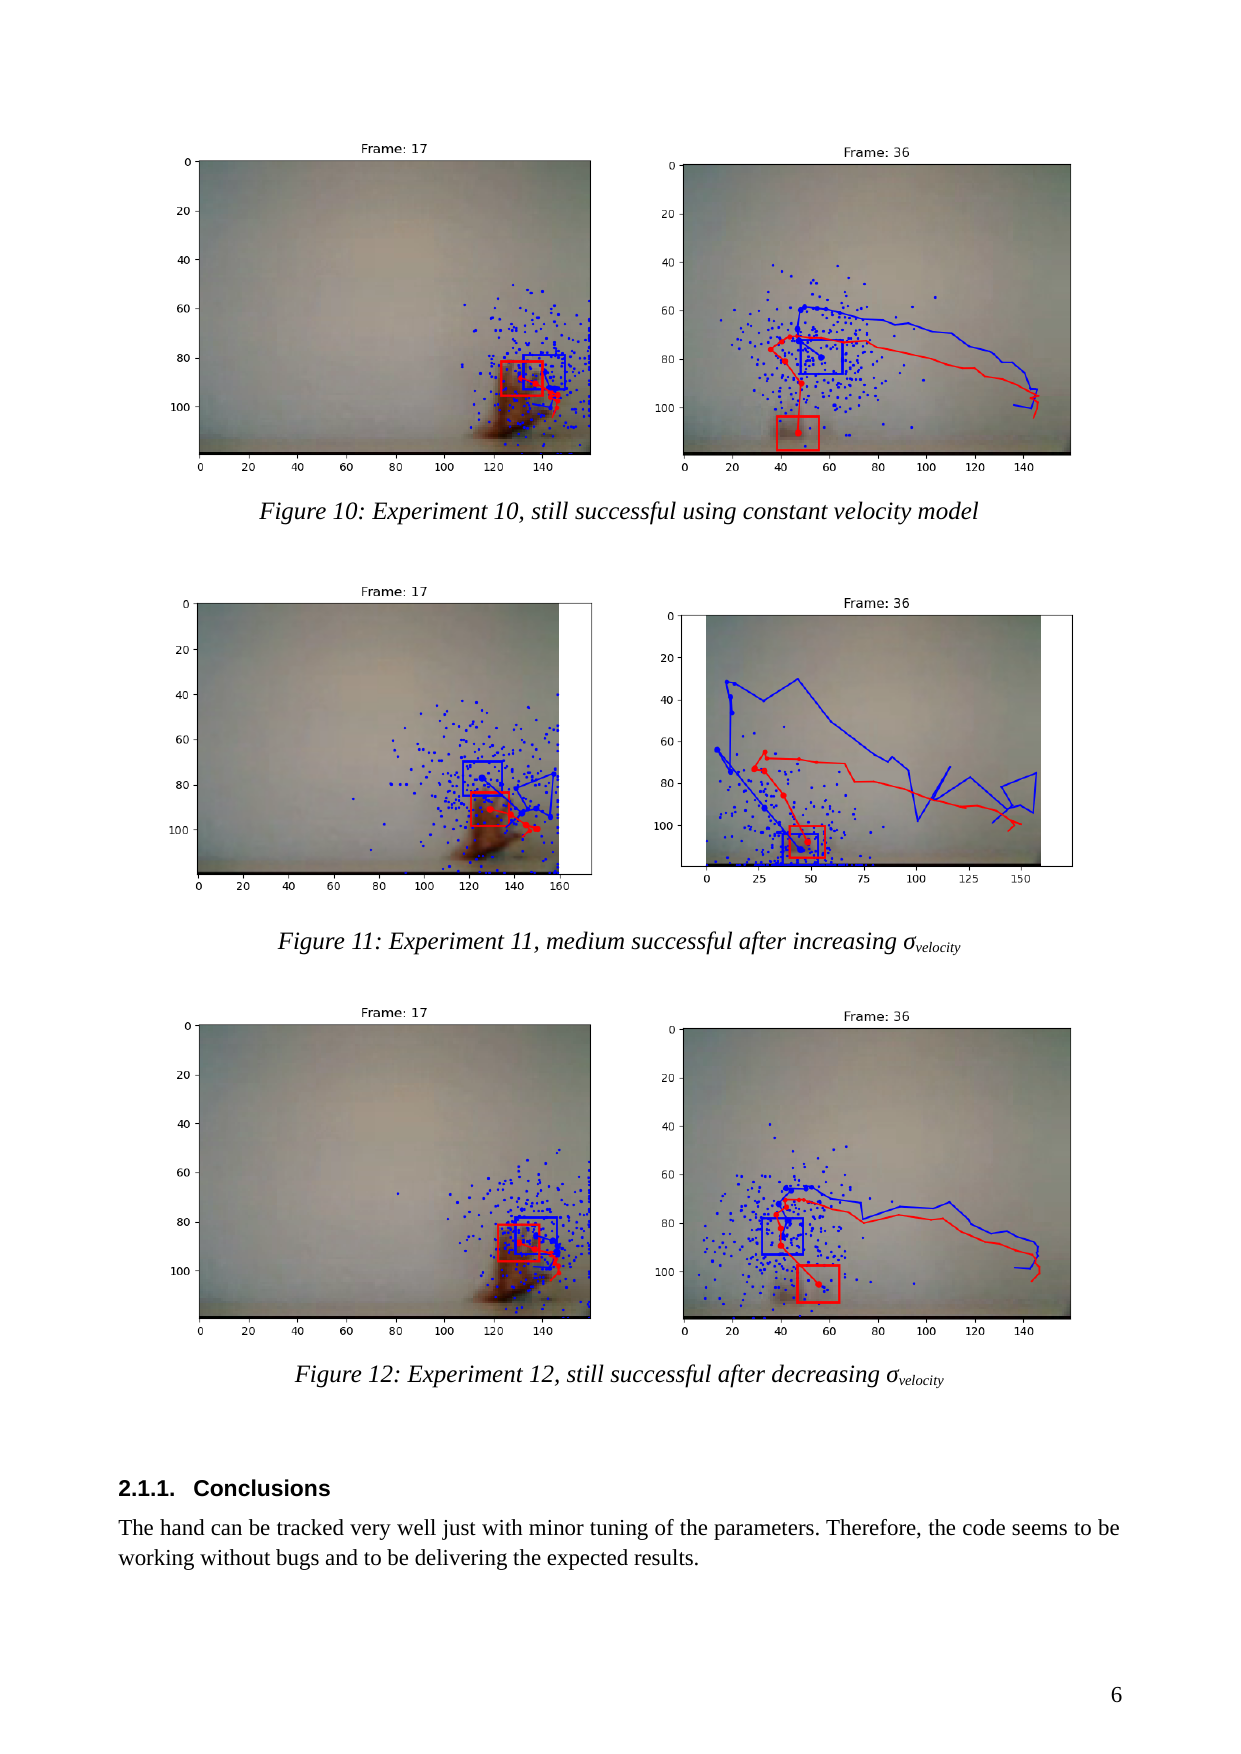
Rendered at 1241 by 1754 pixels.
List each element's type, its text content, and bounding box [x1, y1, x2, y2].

subtitle Conclusions [118, 1475, 1122, 1502]
picture [133, 114, 1122, 496]
picture [133, 545, 1122, 927]
picture [133, 978, 1122, 1360]
text Figure 11: Experiment 11, medium successful after increasing σvelocity [119, 547, 1122, 955]
text Figure 12: Experiment 12, still successful after decreasing σvelocity [119, 980, 1122, 1388]
text The hand can be tracked very well just with minor tuning of the parameters. Therefore, the code seems to be working without bugs and to be delivering the expected results. [118, 1514, 1122, 1571]
text Figure 10: Experiment 10, still successful using constant velocity model [119, 116, 1122, 524]
